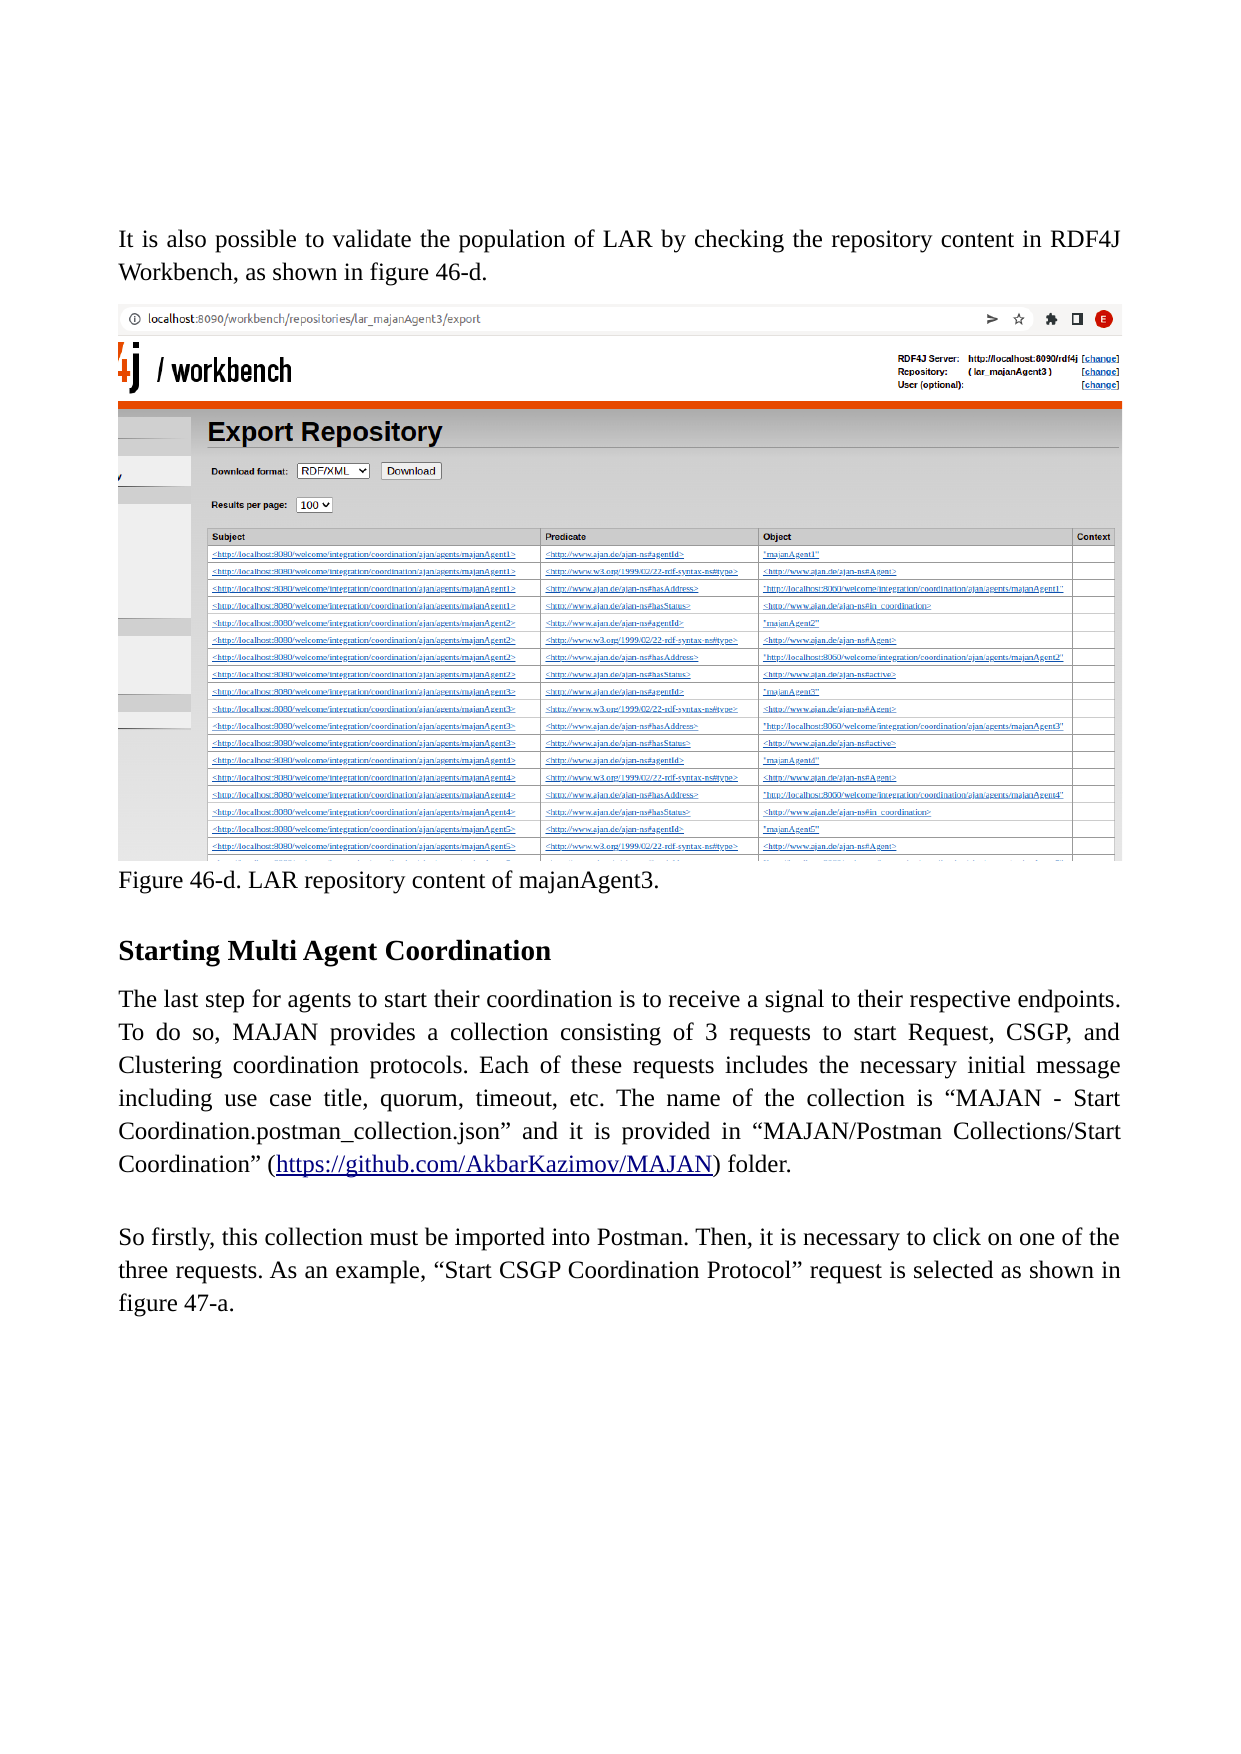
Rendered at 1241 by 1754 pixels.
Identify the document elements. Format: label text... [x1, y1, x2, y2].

text The last step for agents to start their coordination is to receive a signal to their respective endpoints. To do so, MAJAN provides a collection consisting of 3 requests to start Request, CSGP, and Clustering coordination protocols. Each of these requests includes the necessary initial message including use case title, quorum, timeout, etc. The name of the collection is “MAJAN - Start Coordination.postman_collection.json” and it is provided in “MAJAN/Postman Collections/Start Coordination” (https://github.com/AkbarKazimov/MAJAN) folder. [118, 984, 1122, 1178]
text So firstly, this collection must be imported into Postman. Then, it is necessary to click on one of the three requests. As an example, “Start CSGP Coordination Protocol” request is selected as shown in figure 47-a. [118, 1222, 1122, 1317]
text Figure 46-d. LAR repository content of majanAgent3. [118, 861, 1122, 893]
text It is also possible to validate the population of LAR by checking the repository content in RDF4J Workbench, as shown in figure 46-d. [118, 224, 1122, 286]
picture [118, 304, 1123, 861]
subtitle Starting Multi Agent Coordination [118, 933, 1122, 967]
